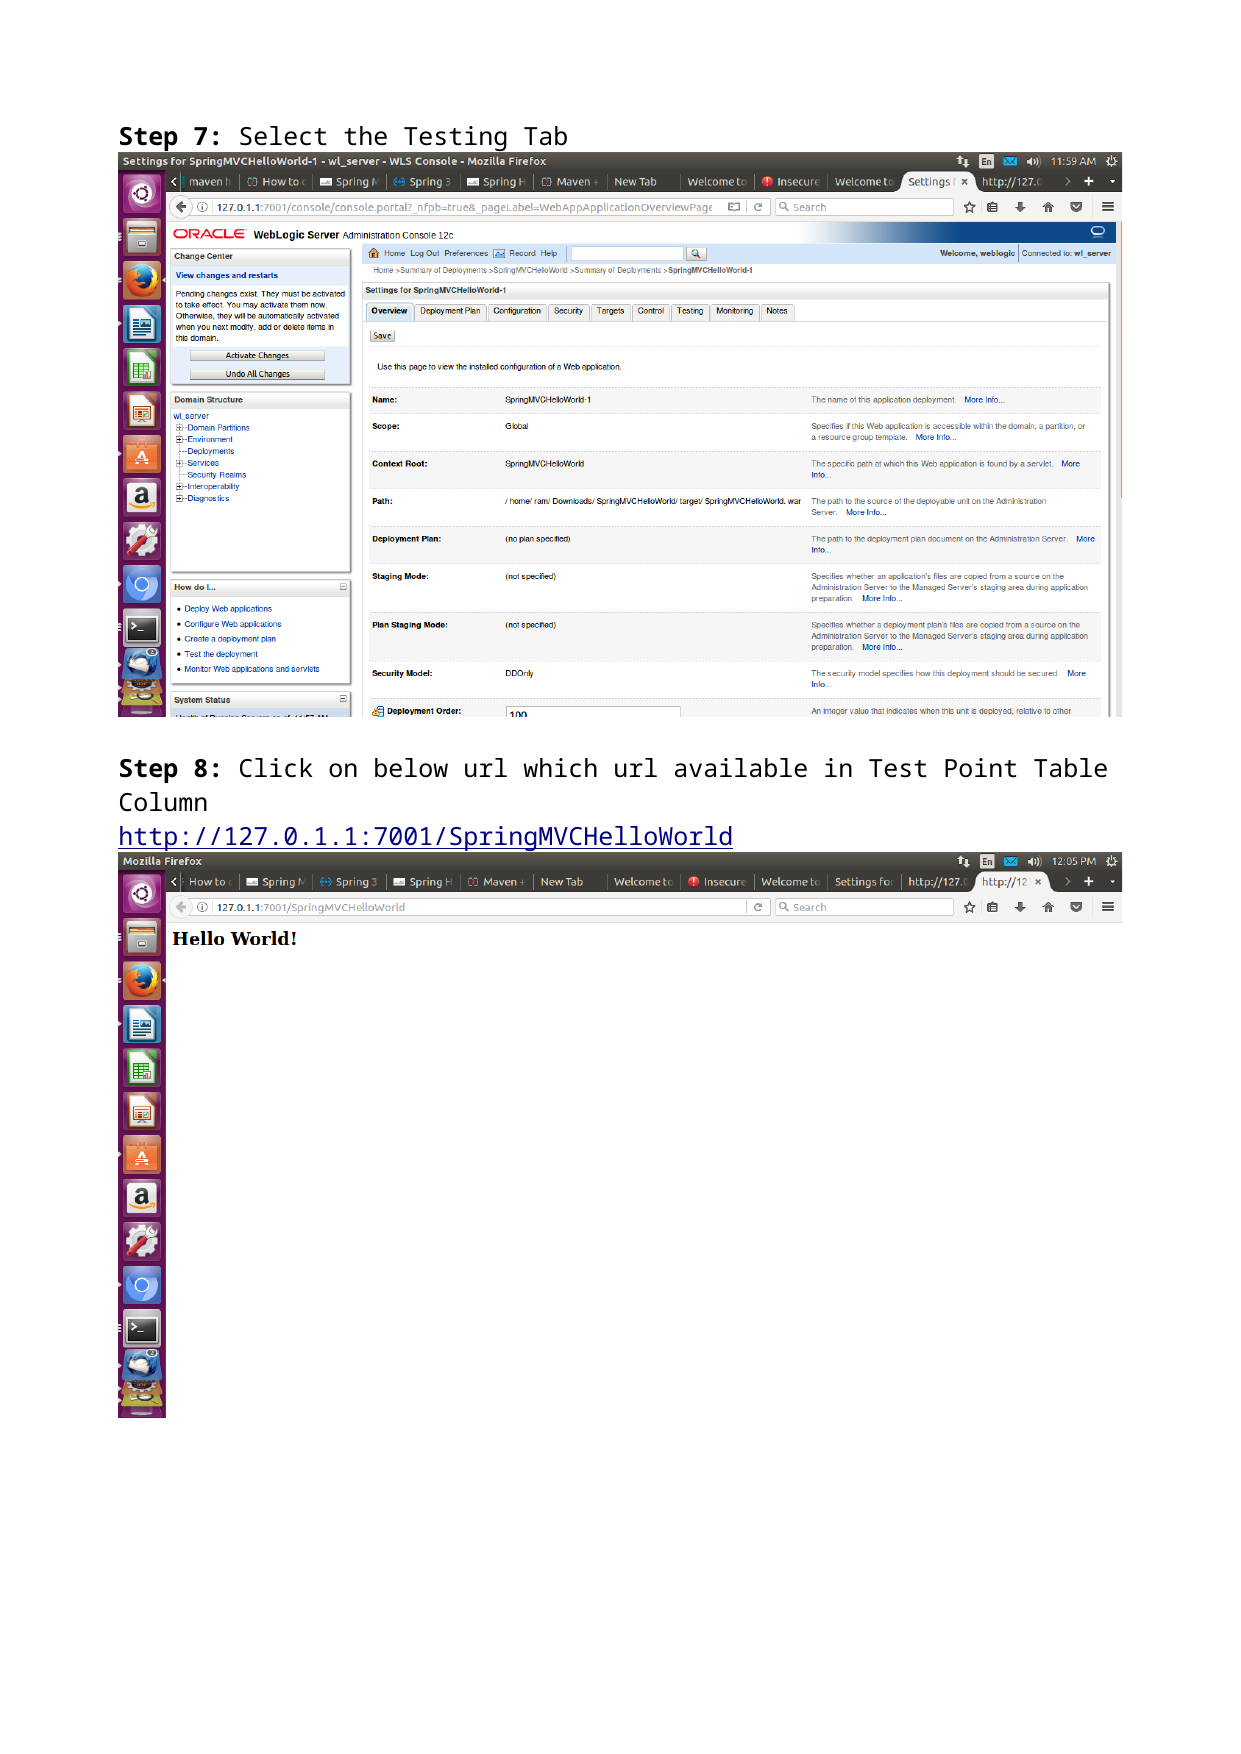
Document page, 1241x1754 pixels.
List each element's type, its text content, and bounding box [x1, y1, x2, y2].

text Step 8: Click on below url which url available in Test Point Table Column [118, 751, 1122, 819]
text Step 7: Select the Testing Tab [118, 118, 1122, 152]
picture [118, 852, 1123, 1418]
text http://127.0.1.1:7001/SpringMVCHelloWorld [118, 819, 1122, 852]
picture [118, 152, 1123, 717]
